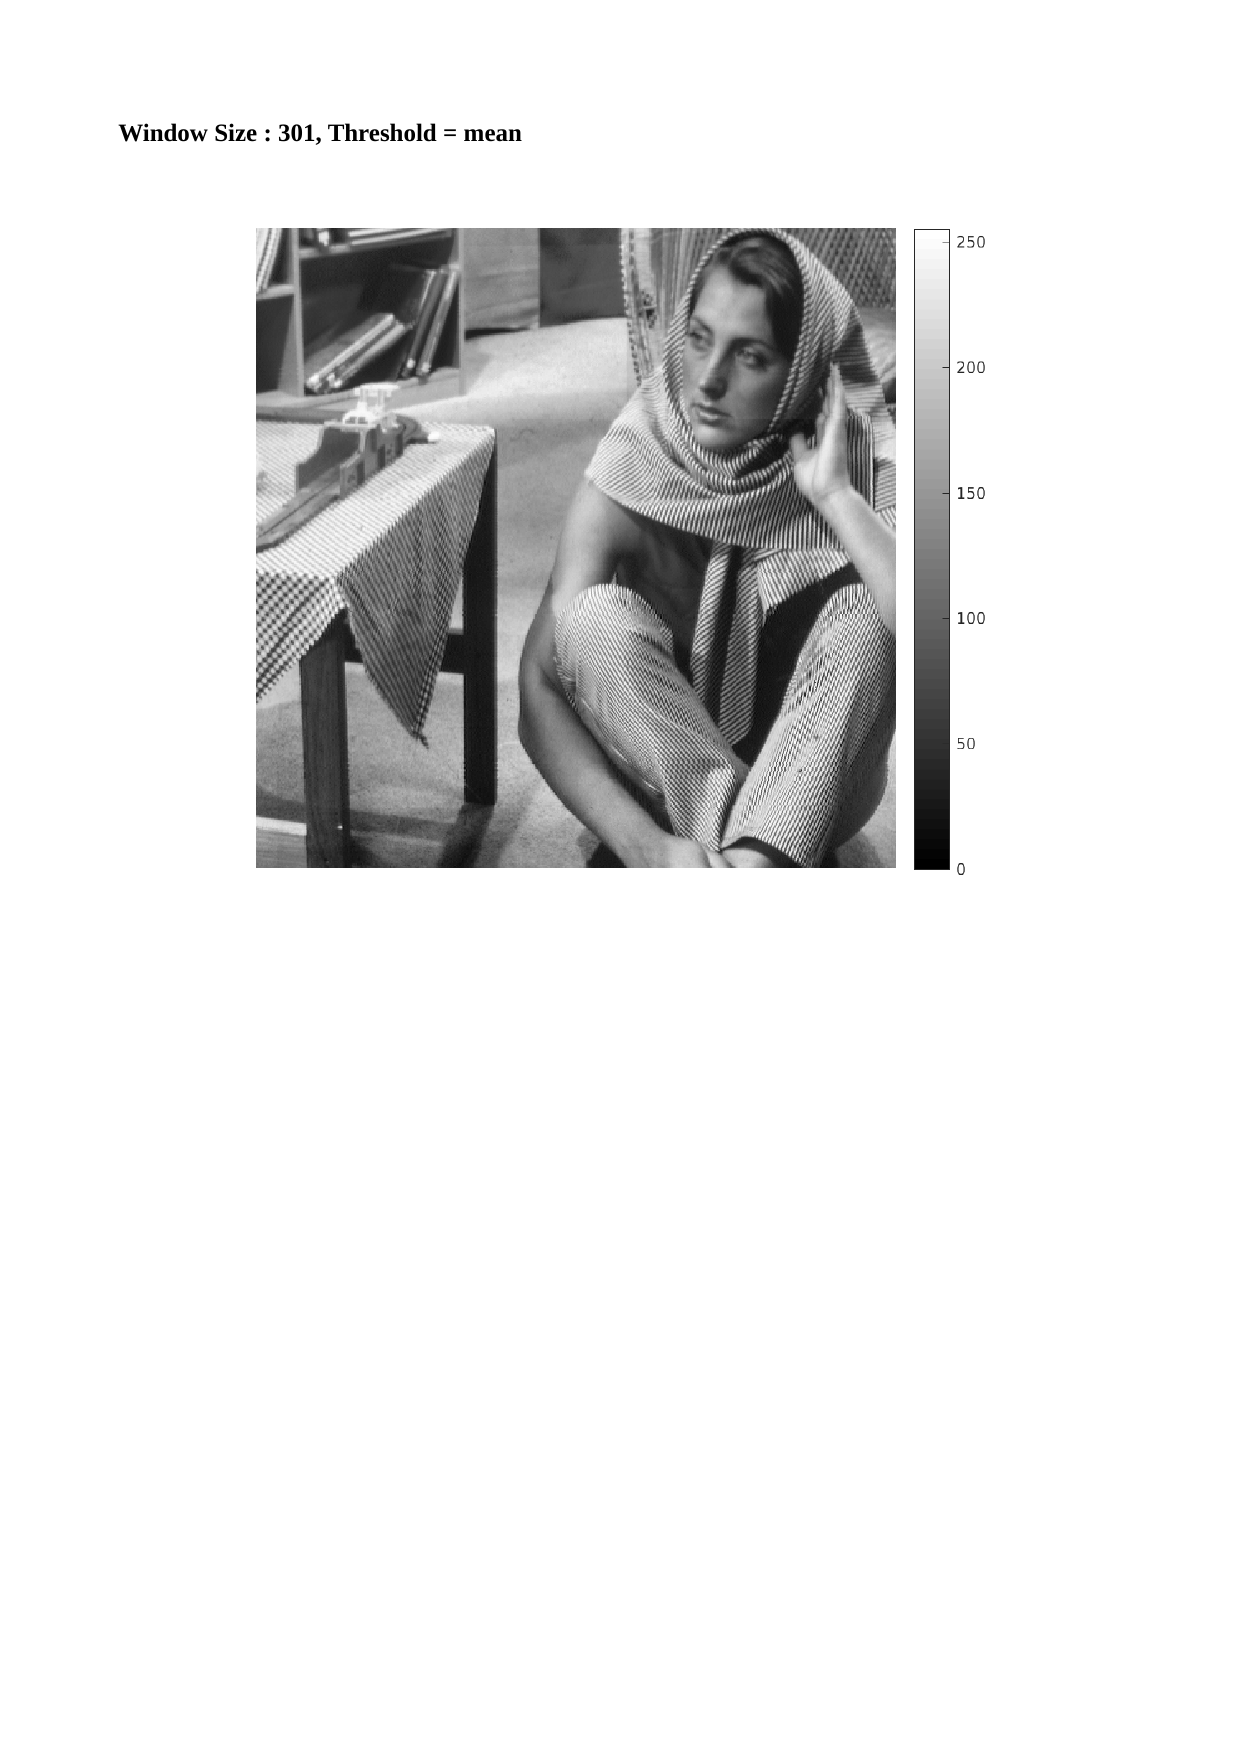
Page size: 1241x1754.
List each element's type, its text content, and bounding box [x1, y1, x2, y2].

text Window Size : 301, Threshold = mean [118, 118, 1122, 147]
picture [118, 196, 1123, 950]
